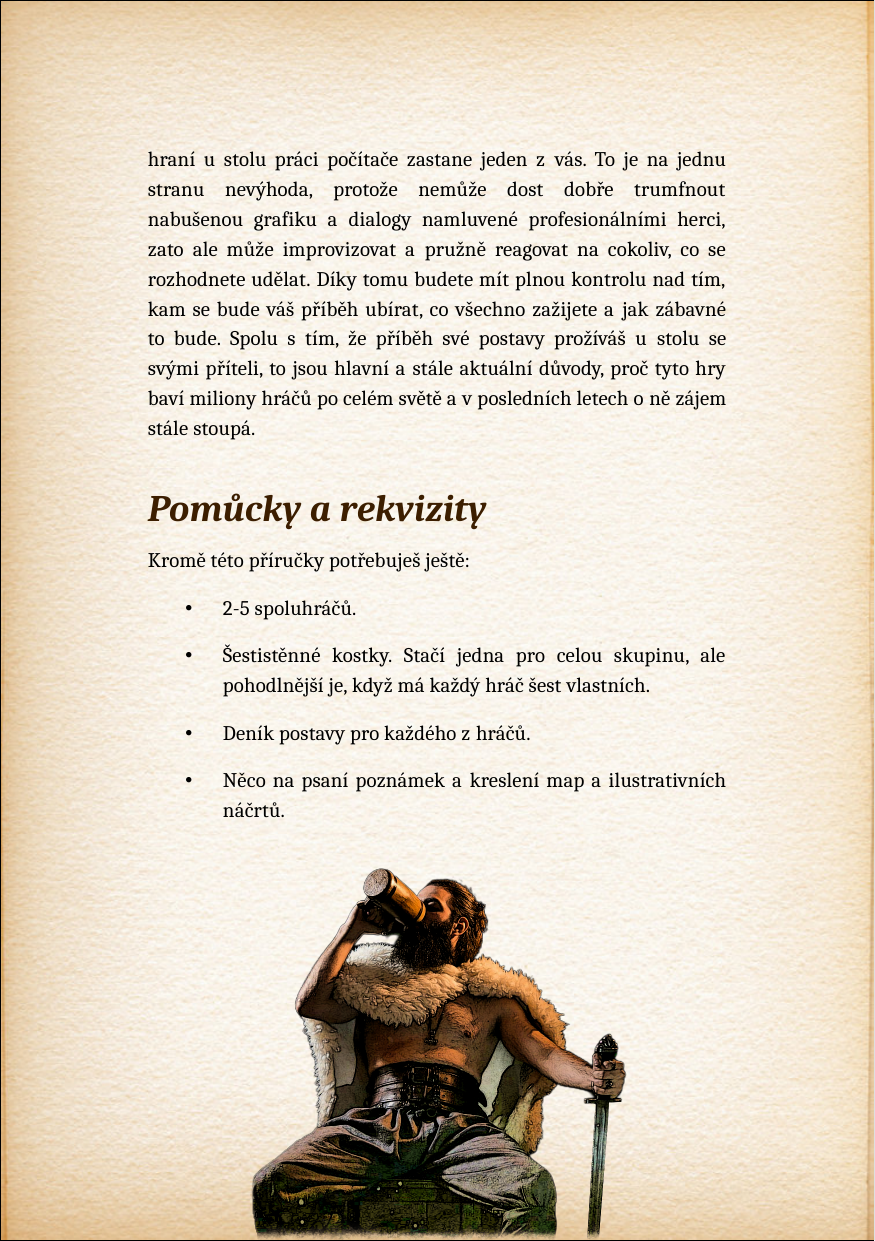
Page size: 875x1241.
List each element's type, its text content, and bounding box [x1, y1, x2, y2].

text hraní u⁠ stolu práci počítače zastane jeden z⁠ vás. To je na jednu stranu nevýhoda, protože nemůže dost dobře trumfnout nabušenou grafiku a⁠ dialogy namluvené profesionálními herci, zato ale může improvizovat a⁠ pružně reagovat na cokoliv, co se rozhodnete udělat. Díky tomu budete mít plnou kontrolu nad tím, kam se bude váš příběh ubírat, co všechno zažijete a⁠ jak zábavné to bude. Spolu s⁠ tím, že příběh své postavy prožíváš u⁠ stolu se svými příteli, to jsou hlavní a⁠ stále aktuální důvody, proč tyto hry baví miliony hráčů po celém světě a⁠ v⁠ posledních letech o⁠ ně zájem stále stoupá. [148, 148, 726, 441]
subtitle Pomůcky a⁠ rekvizity [148, 488, 726, 531]
list Šestistěnné kostky. Stačí jedna pro celou skupinu, ale pohodlnější je, když má každý hráč šest vlastních. [185, 644, 726, 698]
list Deník postavy pro každého z⁠ hráčů. [185, 722, 726, 746]
text Kromě této příručky potřebuješ ještě: [148, 549, 726, 573]
list Něco na psaní poznámek a⁠ kreslení map a⁠ ilustrativních náčrtů. [185, 769, 726, 823]
picture [1, 1, 874, 1241]
list 2-5 spoluhráčů. [185, 596, 726, 620]
